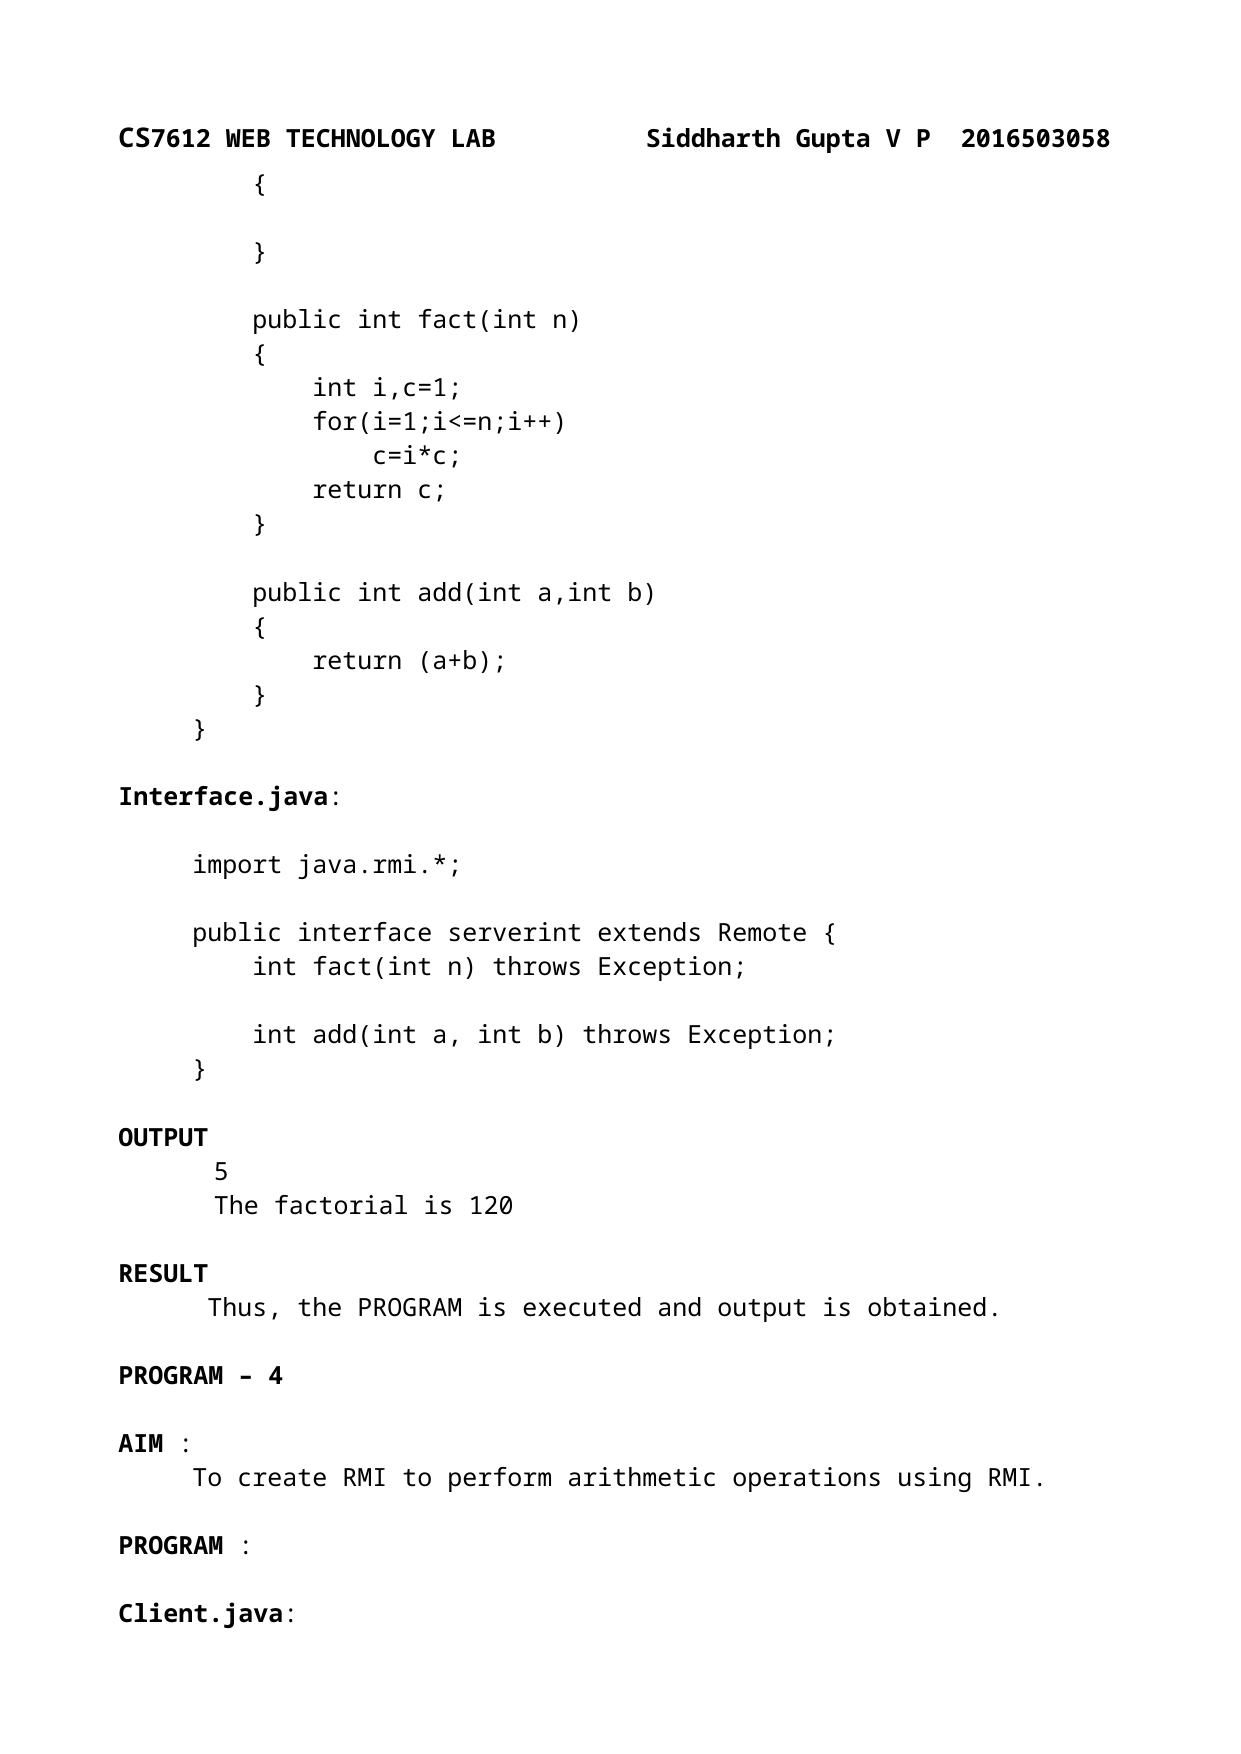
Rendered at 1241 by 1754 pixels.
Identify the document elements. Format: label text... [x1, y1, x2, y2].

text public int fact(int n) [192, 302, 1122, 336]
text Thus, the PROGRAM is executed and output is obtained. [118, 1289, 1122, 1323]
text public int add(int a,int b) [192, 574, 1122, 608]
text PROGRAM – 4 [118, 1358, 1122, 1392]
text int fact(int n) throws Exception; [192, 949, 1122, 983]
text return c; [192, 472, 1122, 506]
text c=i*c; [192, 438, 1122, 472]
text } [192, 1051, 1122, 1085]
text int i,c=1; [192, 370, 1122, 404]
text } [192, 233, 1122, 268]
text The factorial is 120 [118, 1187, 1122, 1221]
text Client.java: [118, 1596, 1122, 1630]
text { [192, 165, 1122, 199]
text { [192, 336, 1122, 370]
text for(i=1;i<=n;i++) [192, 404, 1122, 438]
text } [192, 710, 1122, 744]
text } [192, 676, 1122, 710]
text RESULT [118, 1255, 1122, 1289]
text AIM : [118, 1426, 1122, 1460]
text public interface serverint extends Remote { [192, 915, 1122, 949]
text OUTPUT [118, 1119, 1122, 1153]
text return (a+b); [192, 642, 1122, 676]
text Interface.java: [118, 778, 1122, 813]
text } [192, 506, 1122, 540]
text { [192, 608, 1122, 642]
text import java.rmi.*; [192, 847, 1122, 881]
text 5 [118, 1153, 1122, 1187]
text PROGRAM : [118, 1528, 1122, 1562]
text To create RMI to perform arithmetic operations using RMI. [118, 1460, 1122, 1494]
text int add(int a, int b) throws Exception; [192, 1017, 1122, 1051]
